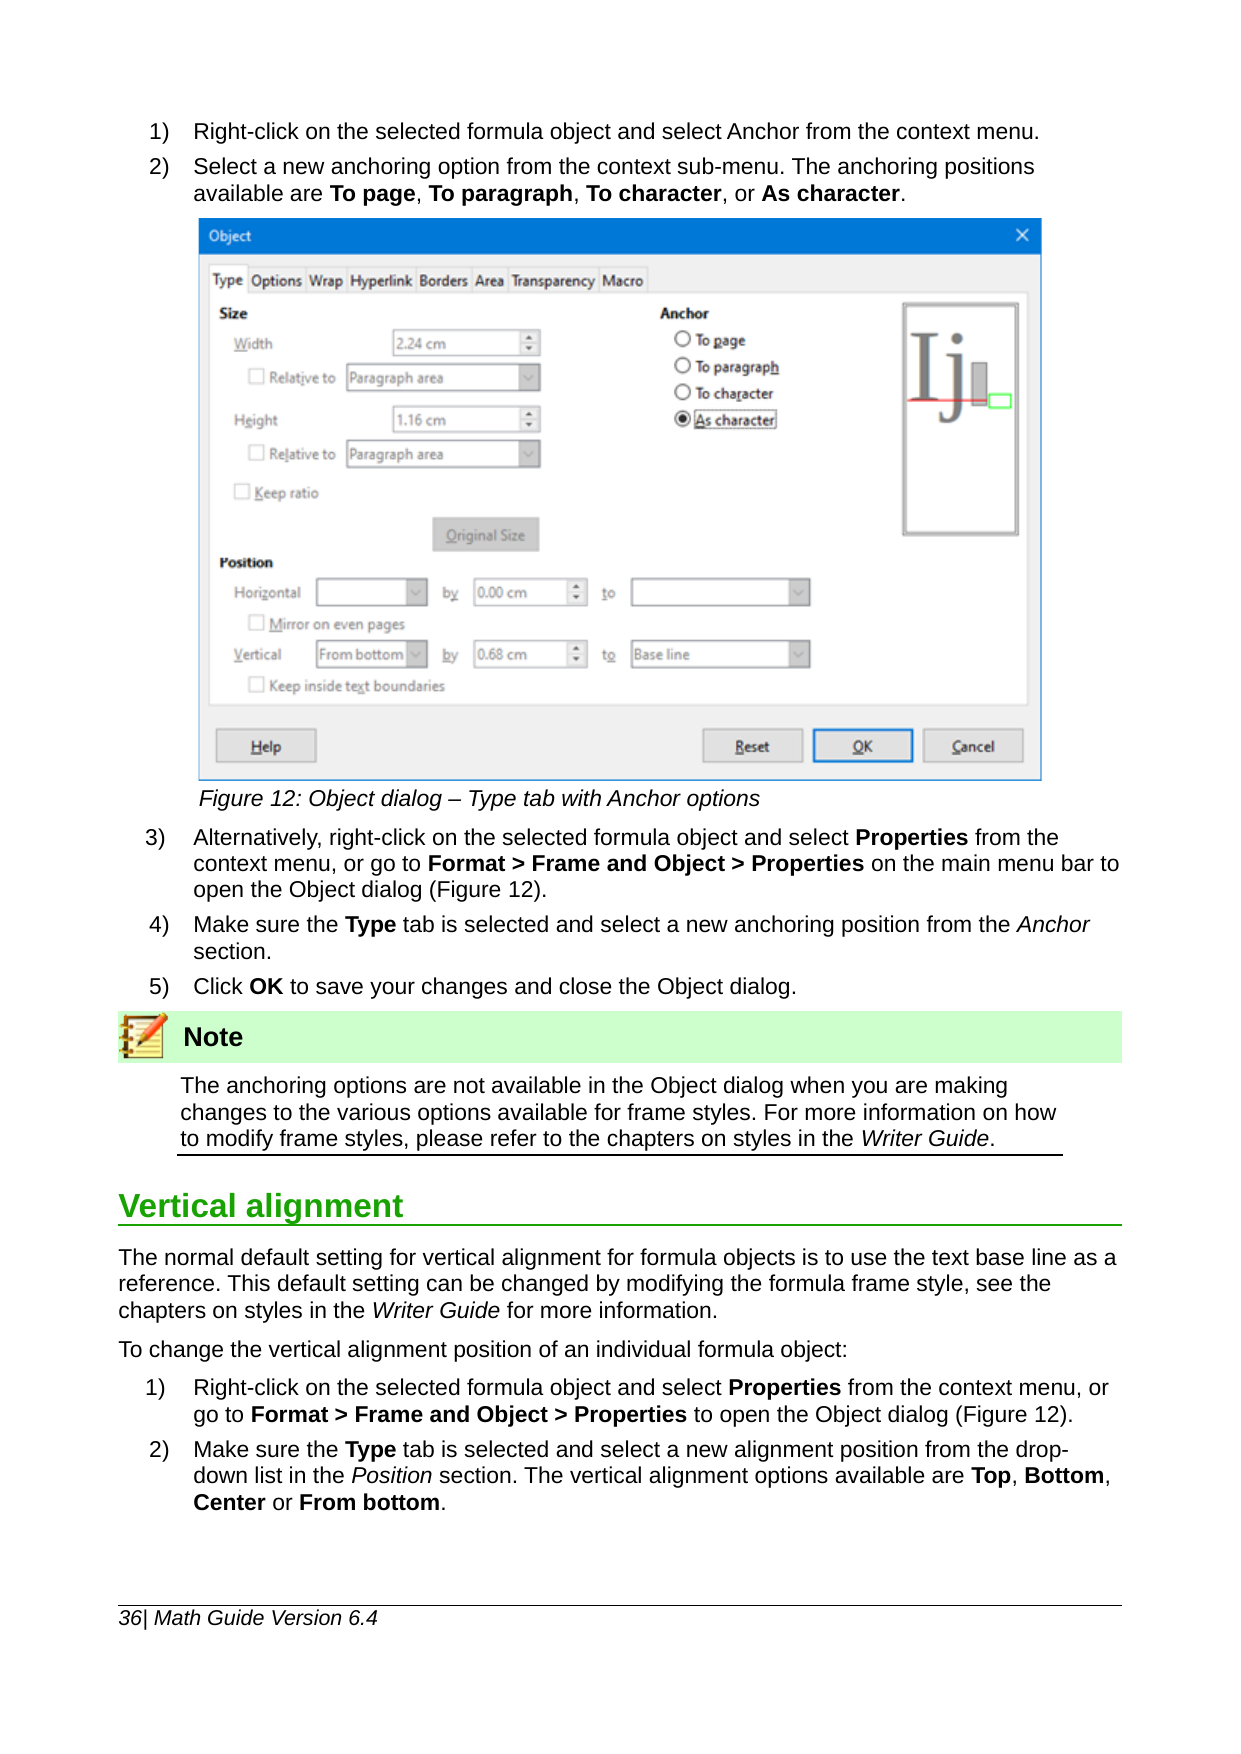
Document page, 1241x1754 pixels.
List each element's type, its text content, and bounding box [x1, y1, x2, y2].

list Select a new anchoring option from the context sub-menu. The anchoring positions available are To page, To paragraph, To character, or As character. [169, 153, 1122, 206]
list Click OK to save your changes and close the Object dialog. [169, 973, 1122, 999]
list Right-click on the selected formula object and select Properties from the context menu, or go to Format > Frame and Object > Properties to open the Object dialog (Figure 12). [165, 1374, 1122, 1427]
text The anchoring options are not available in the Object dialog when you are making changes to the various options available for frame styles. For more information on how to modify frame styles, please refer to the chapters on styles in the Writer Guide. [177, 1069, 1063, 1154]
subtitle Note [118, 1011, 1122, 1063]
list Make sure the Type tab is selected and select a new alignment position from the drop-down list in the Position section. The vertical alignment options available are Top, Bottom, Center or From bottom. [169, 1436, 1122, 1515]
list Right-click on the selected formula object and select Anchor from the context menu. [169, 118, 1122, 144]
text The normal default setting for vertical alignment for formula objects is to use the text base line as a reference. This default setting can be changed by modifying the formula frame style, see the chapters on styles in the Writer Guide for more information. [118, 1244, 1122, 1323]
list Alternatively, right-click on the selected formula object and select Properties from the context menu, or go to Format > Frame and Object > Properties on the main menu bar to open the Object dialog (Figure 12). [165, 823, 1122, 902]
text To change the vertical alignment position of an individual formula object: [118, 1336, 1122, 1362]
subtitle Vertical alignment [118, 1186, 1122, 1224]
picture [198, 218, 1042, 781]
text Figure 12: Object dialog – Type tab with Anchor options [198, 781, 1042, 811]
picture [119, 1011, 170, 1062]
list Make sure the Type tab is selected and select a new anchoring position from the Anchor section. [169, 911, 1122, 964]
